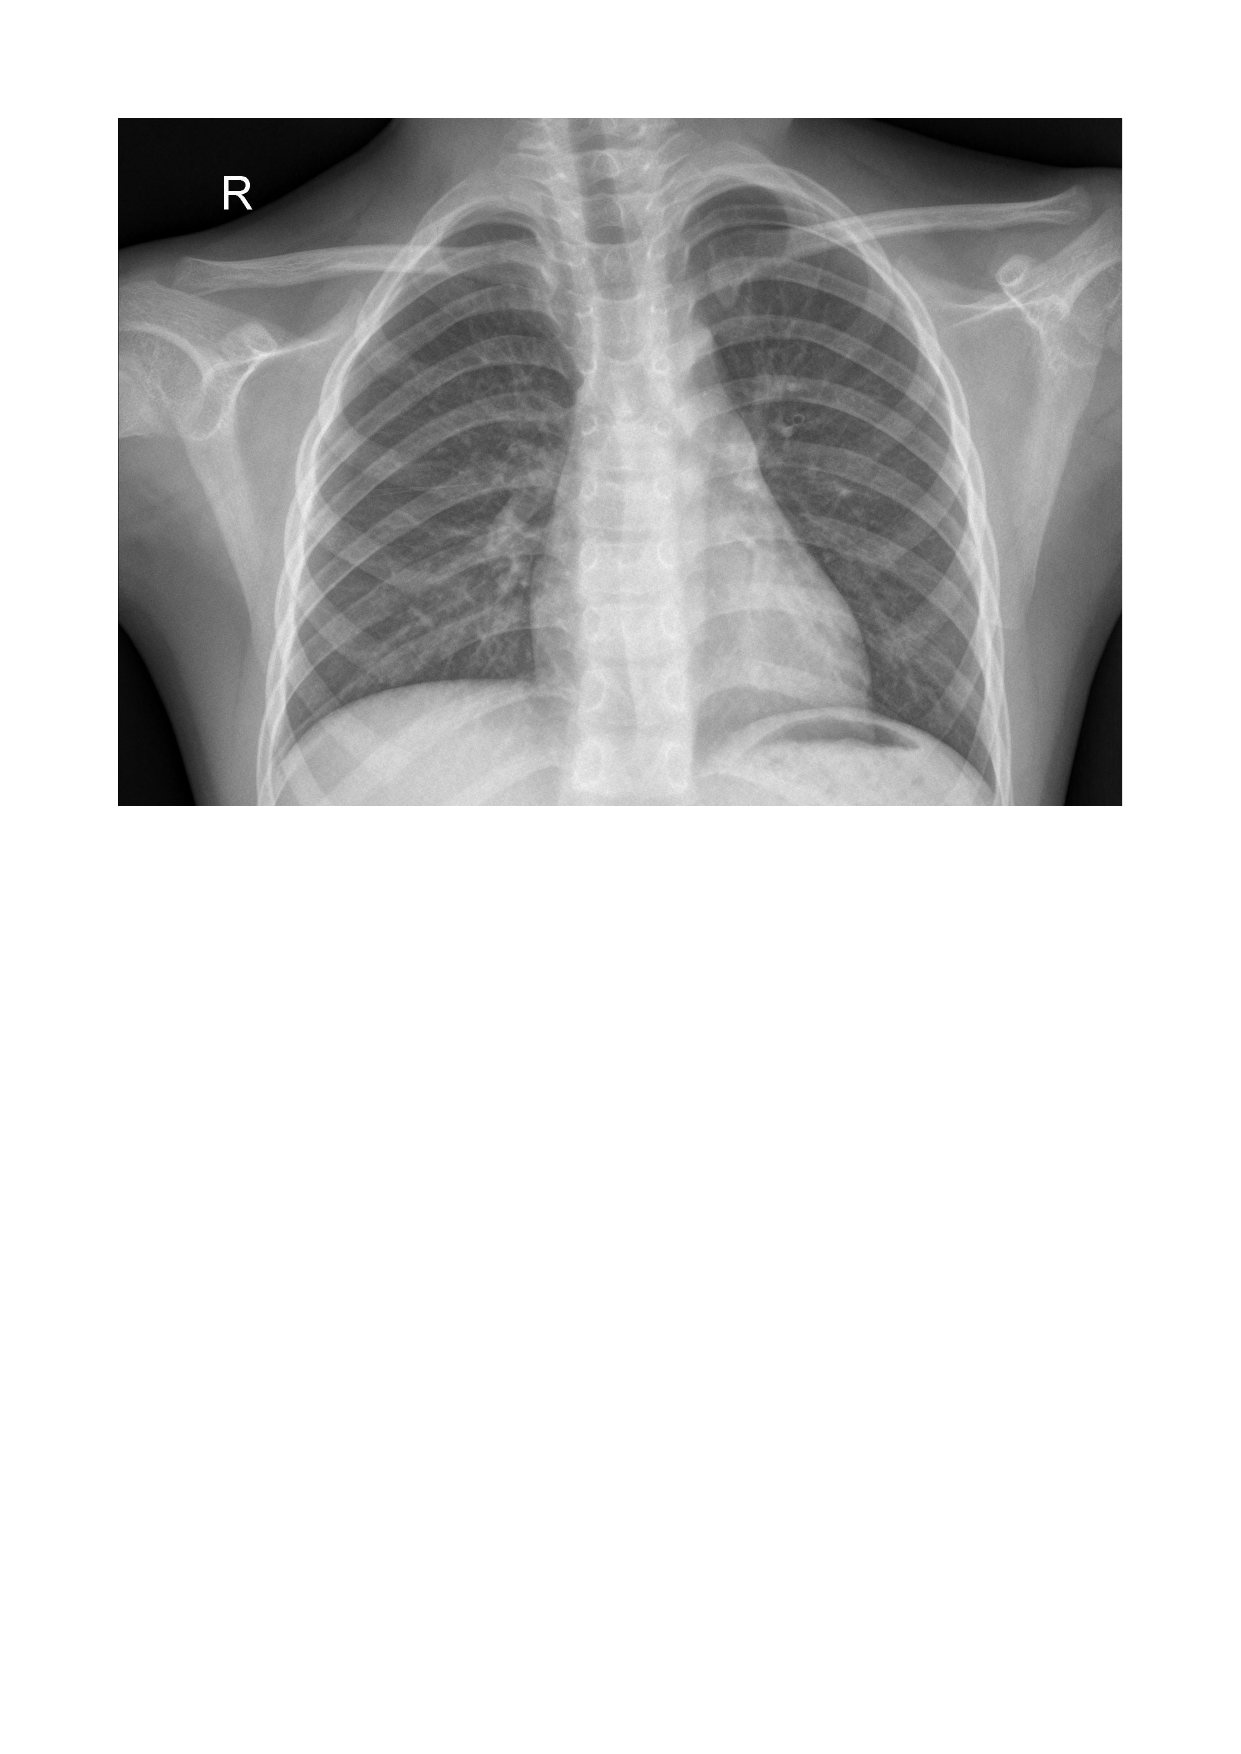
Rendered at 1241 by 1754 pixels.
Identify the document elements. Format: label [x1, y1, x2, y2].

picture [118, 118, 1123, 806]
